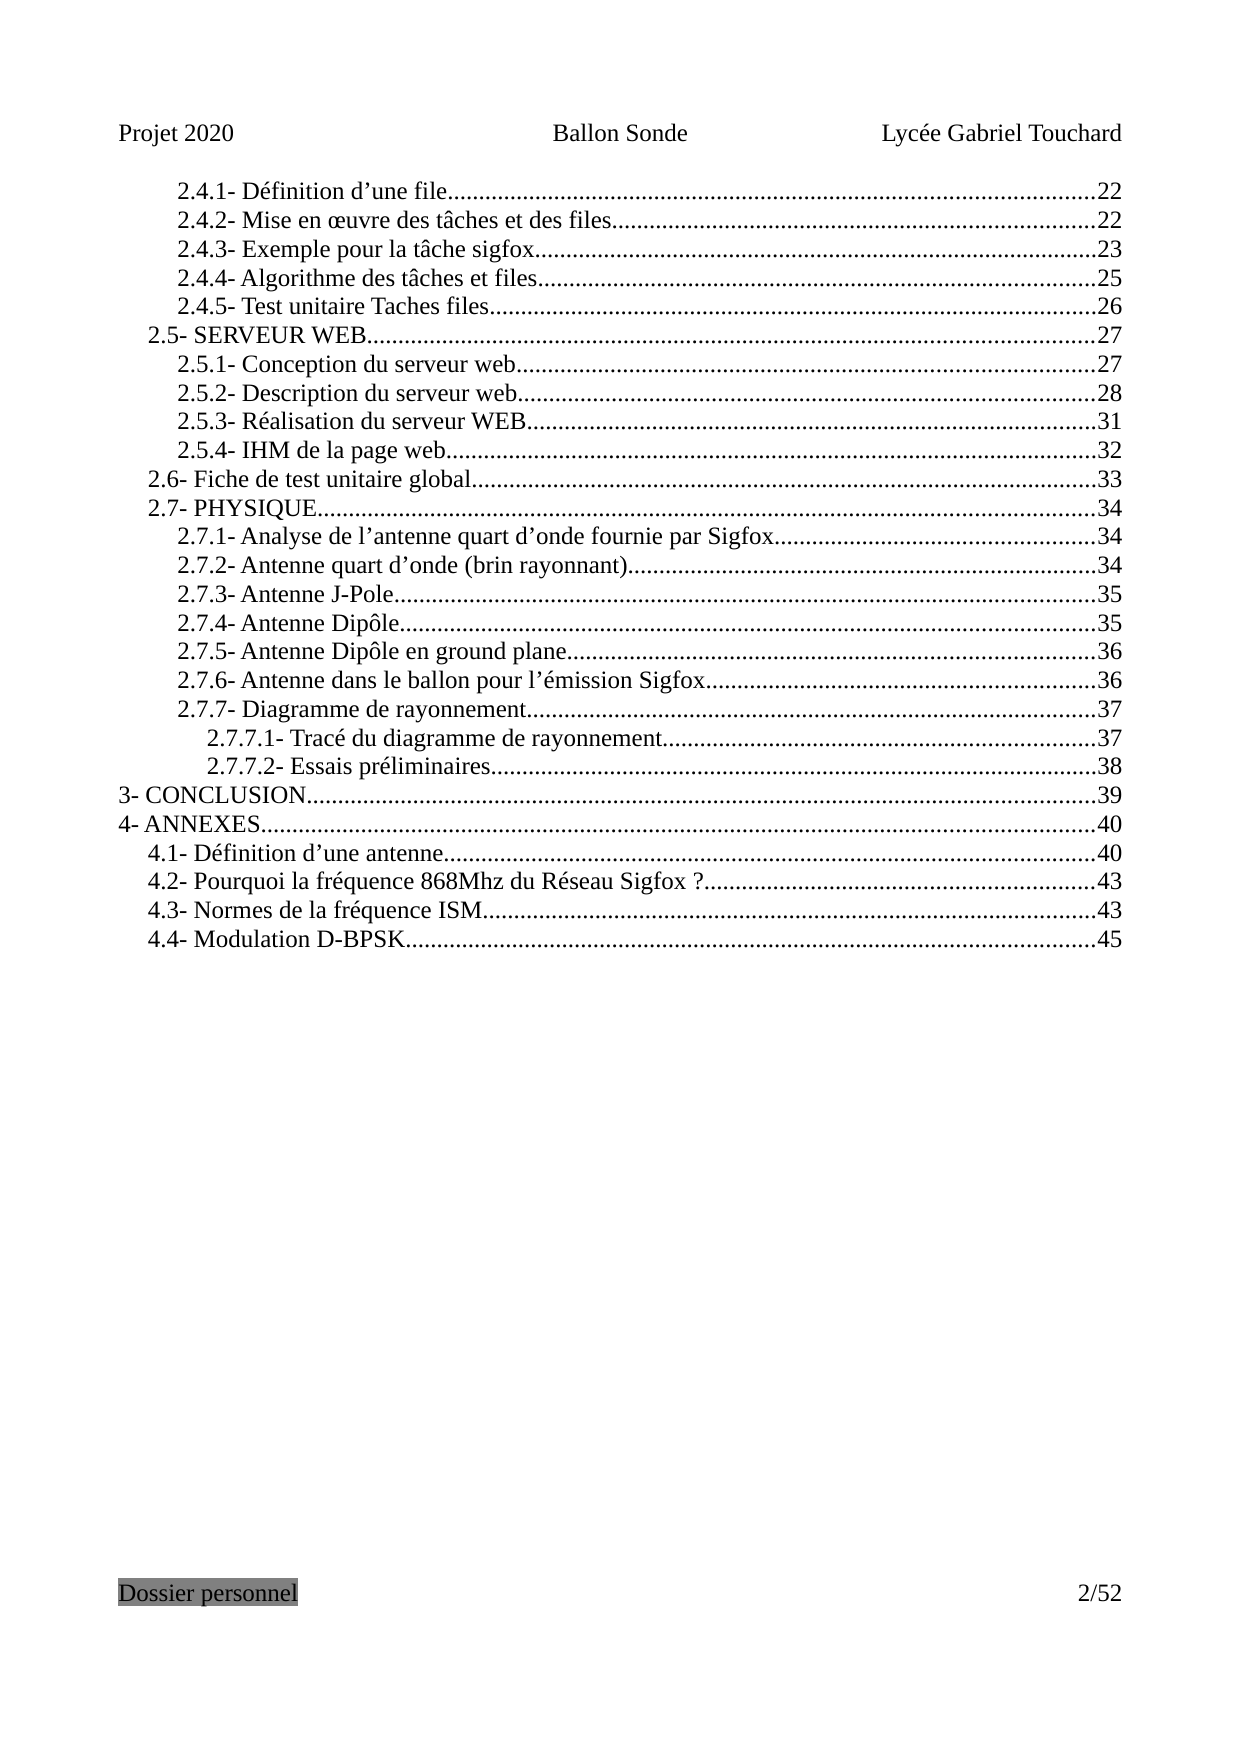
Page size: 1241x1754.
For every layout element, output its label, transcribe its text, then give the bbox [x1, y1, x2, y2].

text 2.7.1- Analyse de l’antenne quart d’onde fournie par Sigfox 34 [177, 521, 1122, 550]
text 2.7.3- Antenne J-Pole 35 [177, 579, 1122, 608]
text 2.7- PHYSIQUE 34 [148, 493, 1122, 521]
text 4- ANNEXES 40 [118, 809, 1122, 838]
text 2.5.4- IHM de la page web 32 [177, 435, 1122, 464]
text 2.7.7.1- Tracé du diagramme de rayonnement 37 [207, 723, 1122, 751]
text 4.1- Définition d’une antenne 40 [148, 838, 1122, 866]
text 2.5.3- Réalisation du serveur WEB 31 [177, 406, 1122, 435]
text 2.4.4- Algorithme des tâches et files 25 [177, 263, 1122, 291]
text 2.7.7.2- Essais préliminaires 38 [207, 751, 1122, 780]
text 4.4- Modulation D-BPSK 45 [148, 924, 1122, 953]
text 2.7.2- Antenne quart d’onde (brin rayonnant) 34 [177, 550, 1122, 579]
text 4.2- Pourquoi la fréquence 868Mhz du Réseau Sigfox ? 43 [148, 866, 1122, 895]
text 2.6- Fiche de test unitaire global 33 [148, 464, 1122, 493]
text 2.5- SERVEUR WEB 27 [148, 320, 1122, 349]
text 2.4.2- Mise en œuvre des tâches et des files 22 [177, 205, 1122, 234]
text 2.5.1- Conception du serveur web 27 [177, 349, 1122, 378]
text 2.4.3- Exemple pour la tâche sigfox 23 [177, 234, 1122, 263]
text 2.5.2- Description du serveur web 28 [177, 378, 1122, 406]
text 2.7.6- Antenne dans le ballon pour l’émission Sigfox 36 [177, 665, 1122, 694]
text 2.4.5- Test unitaire Taches files 26 [177, 291, 1122, 320]
text 4.3- Normes de la fréquence ISM 43 [148, 895, 1122, 924]
text 2.7.5- Antenne Dipôle en ground plane 36 [177, 636, 1122, 665]
text 2.4.1- Définition d’une file 22 [177, 176, 1122, 205]
text 2.7.4- Antenne Dipôle 35 [177, 608, 1122, 636]
text 3- CONCLUSION 39 [118, 780, 1122, 809]
text 2.7.7- Diagramme de rayonnement 37 [177, 694, 1122, 723]
